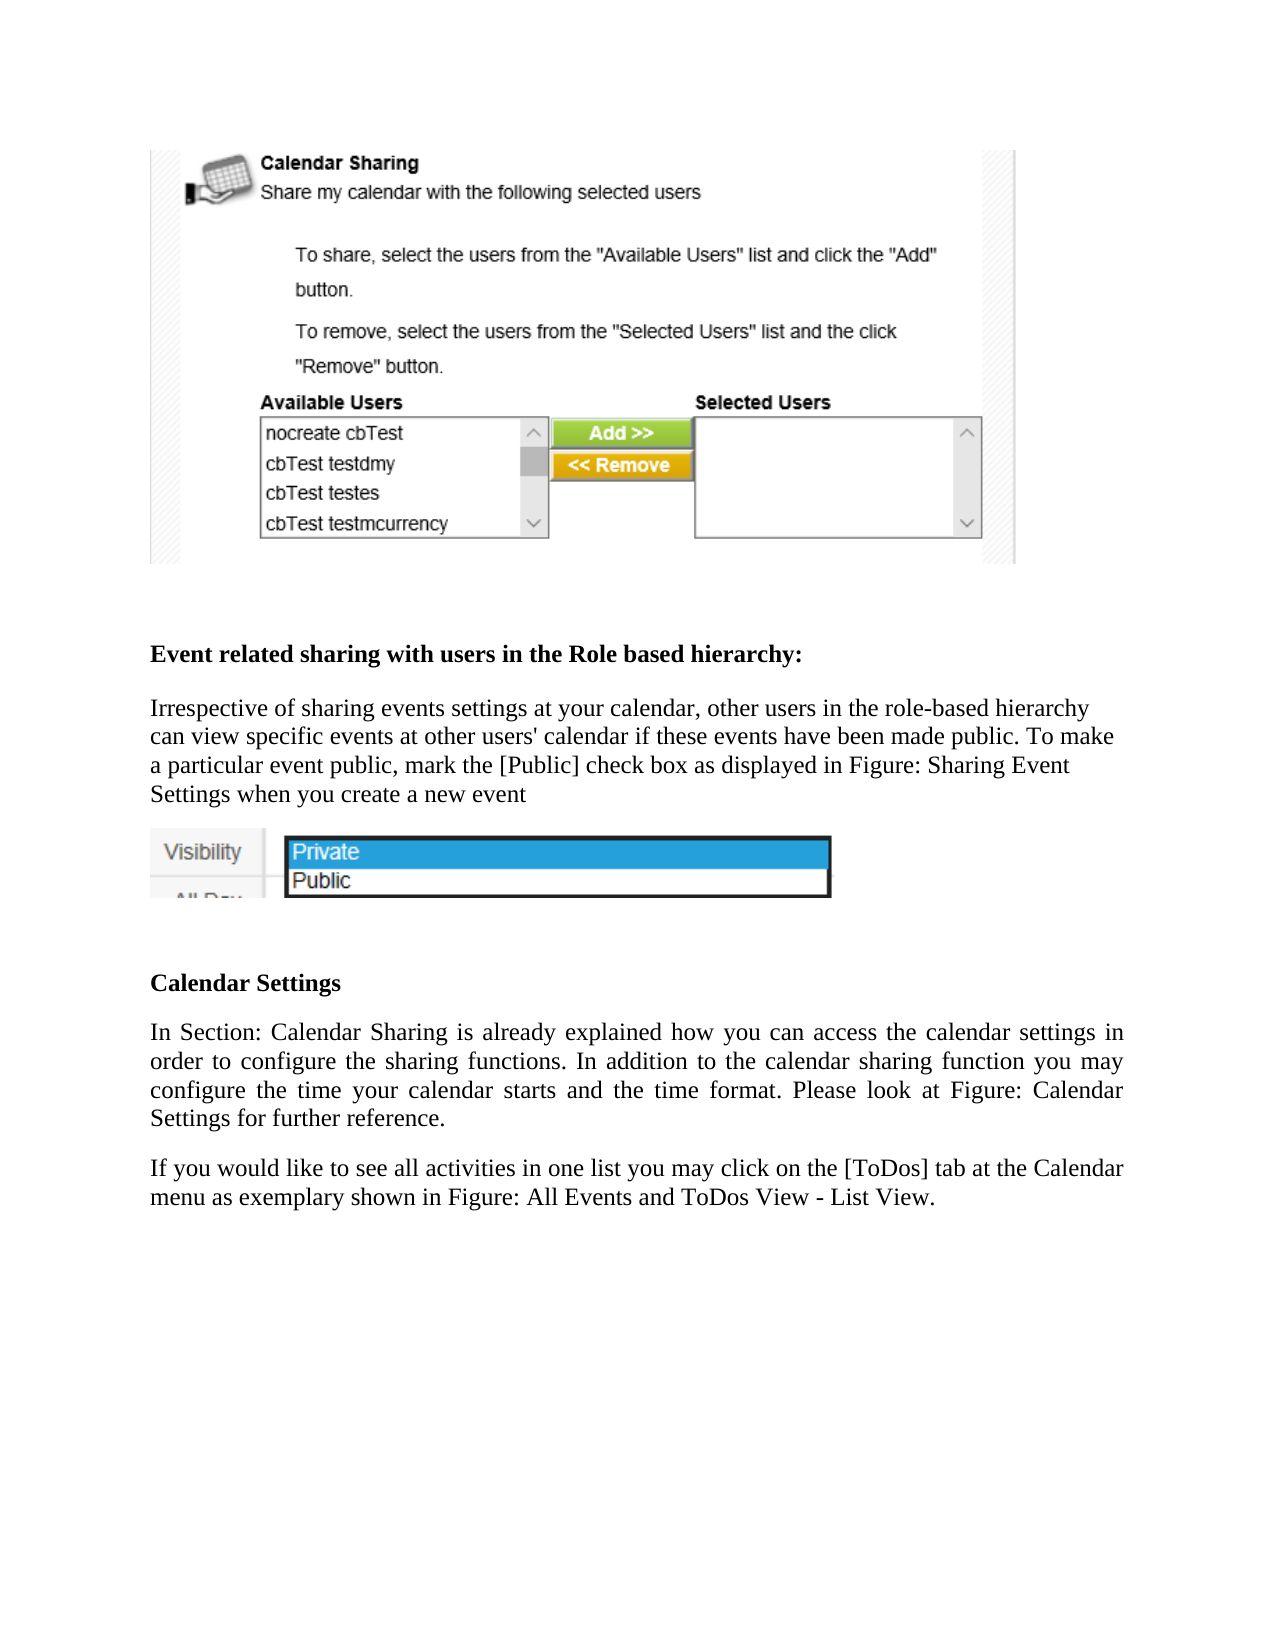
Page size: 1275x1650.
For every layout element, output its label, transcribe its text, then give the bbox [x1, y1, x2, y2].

text Irrespective of sharing events settings at your calendar, other users in the role-based hierarchy can view specific events at other users' calendar if these events have been made public. To make a particular event public, mark the [Public] check box as displayed in Figure: Sharing Event Settings when you create a new event [150, 693, 1125, 808]
text In Section: Calendar Sharing is already explained how you can access the calendar settings in order to configure the sharing functions. In addition to the calendar sharing function you may configure the time your calendar starts and the time format. Please look at Figure: Calendar Settings for further reference. [150, 1017, 1125, 1132]
text Event related sharing with users in the Role based hierarchy: [150, 639, 1125, 667]
text Calendar Settings [150, 968, 1125, 996]
picture [150, 150, 1016, 564]
picture [150, 828, 835, 898]
text If you would like to see all activities in one list you may click on the [ToDos] tab at the Calendar menu as exemplary shown in Figure: All Events and ToDos View - List View. [150, 1153, 1125, 1211]
